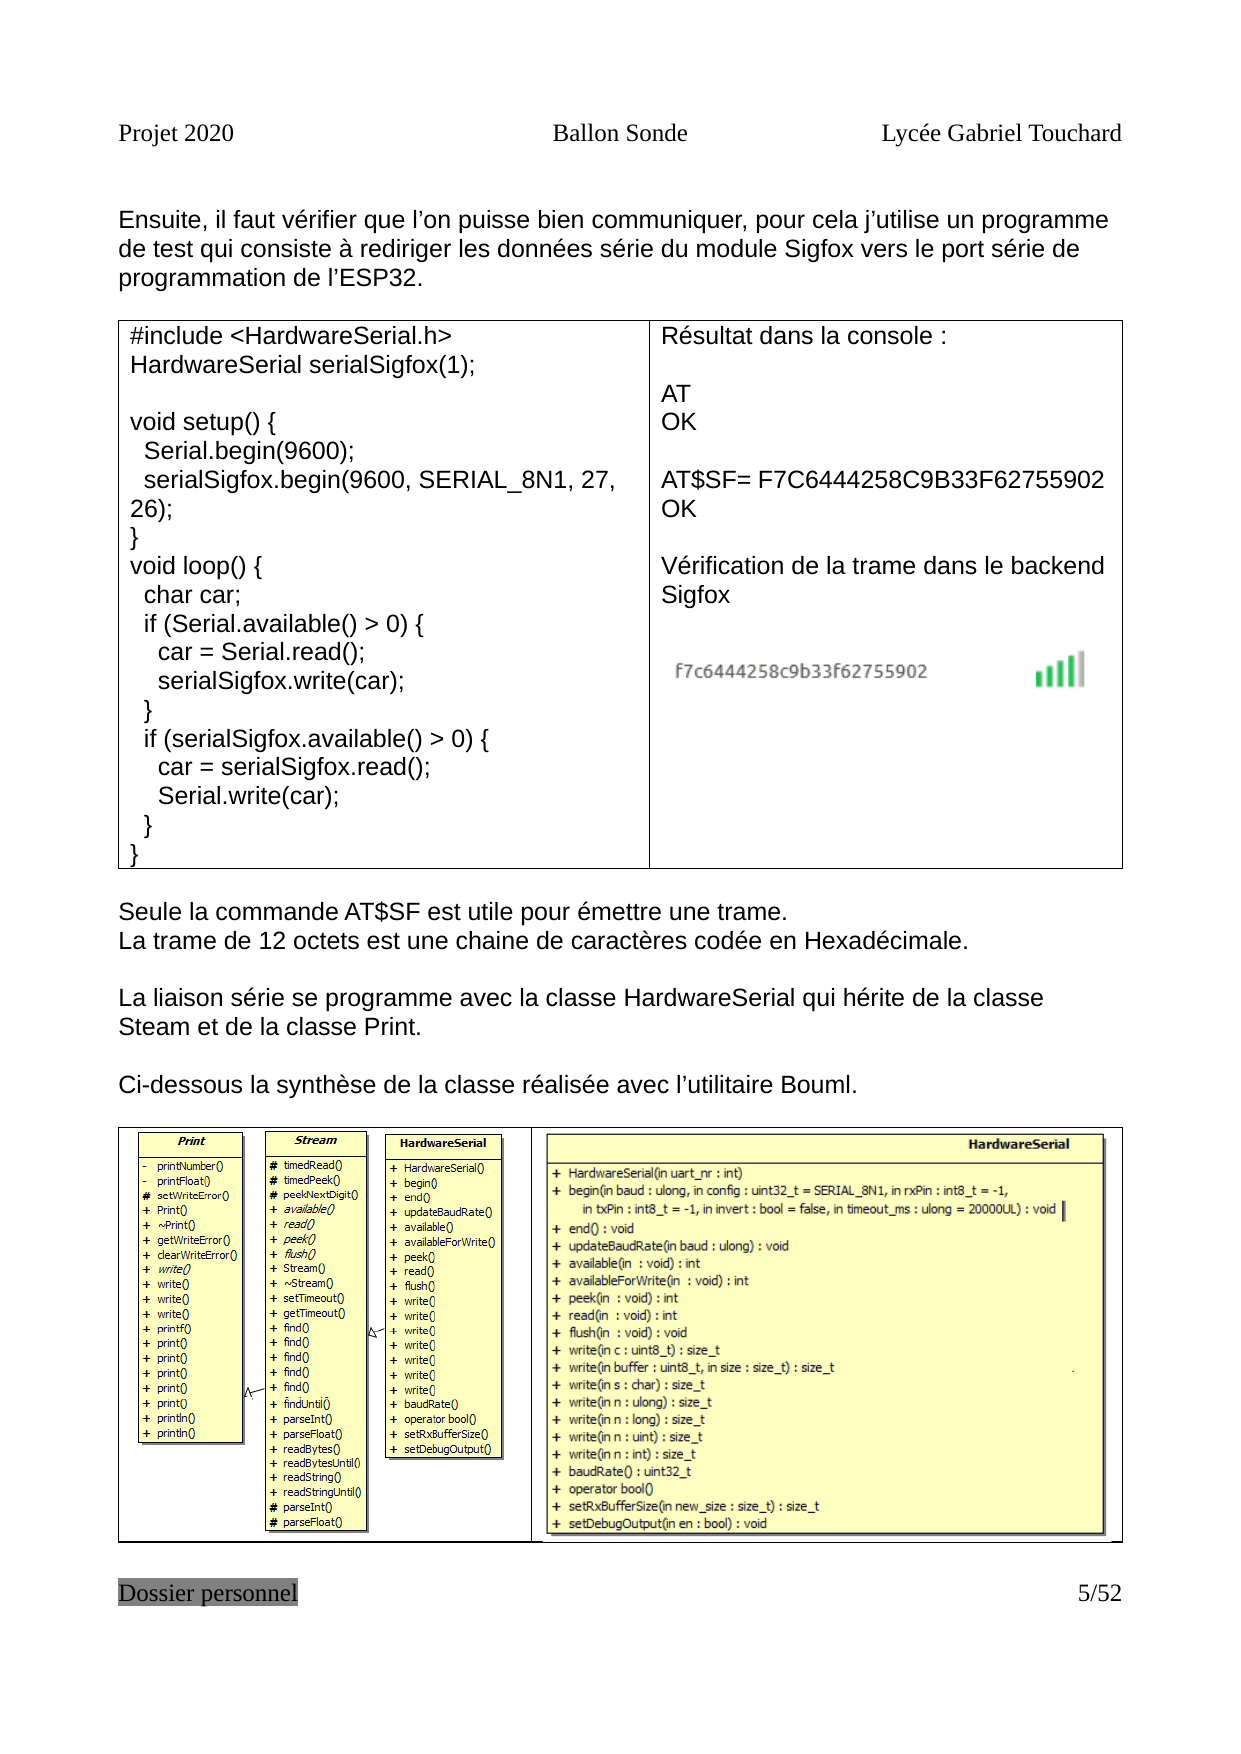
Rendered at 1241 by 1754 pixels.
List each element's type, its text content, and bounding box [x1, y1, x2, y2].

text Ci-dessous la synthèse de la classe réalisée avec l’utilitaire Bouml. [118, 1070, 1122, 1098]
table_header [119, 1128, 531, 1541]
table_header [532, 1128, 542, 1541]
text La trame de 12 octets est une chaine de caractères codée en Hexadécimale. [118, 926, 1122, 955]
text Ensuite, il faut vérifier que l’on puisse bien communiquer, pour cela j’utilise un programme de test qui consiste à rediriger les données série du module Sigfox vers le port série de programmation de l’ESP32. [118, 205, 1122, 291]
text Seule la commande AT$SF est utile pour émettre une trame. [118, 897, 1122, 926]
table_header #include <HardwareSerial.h> HardwareSerial serialSigfox(1); void setup() { Serial.begin(9600); serialSigfox.begin(9600, SERIAL_8N1, 27, 26); } void loop() { char car; if (Serial.available() > 0) { car = Serial.read(); serialSigfox.write(car); } if (serialSigfox.available() > 0) { car = serialSigfox.read(); Serial.write(car); } } [119, 321, 649, 867]
picture [129, 1128, 511, 1536]
text La liaison série se programme avec la classe HardwareSerial qui hérite de la classe Steam et de la classe Print. [118, 983, 1122, 1041]
table_header Résultat dans la console : AT OK AT$SF= F7C6444258C9B33F62755902 OK Vérification de la trame dans le backend Sigfox [650, 321, 1122, 867]
table_header [1112, 1128, 1122, 1541]
